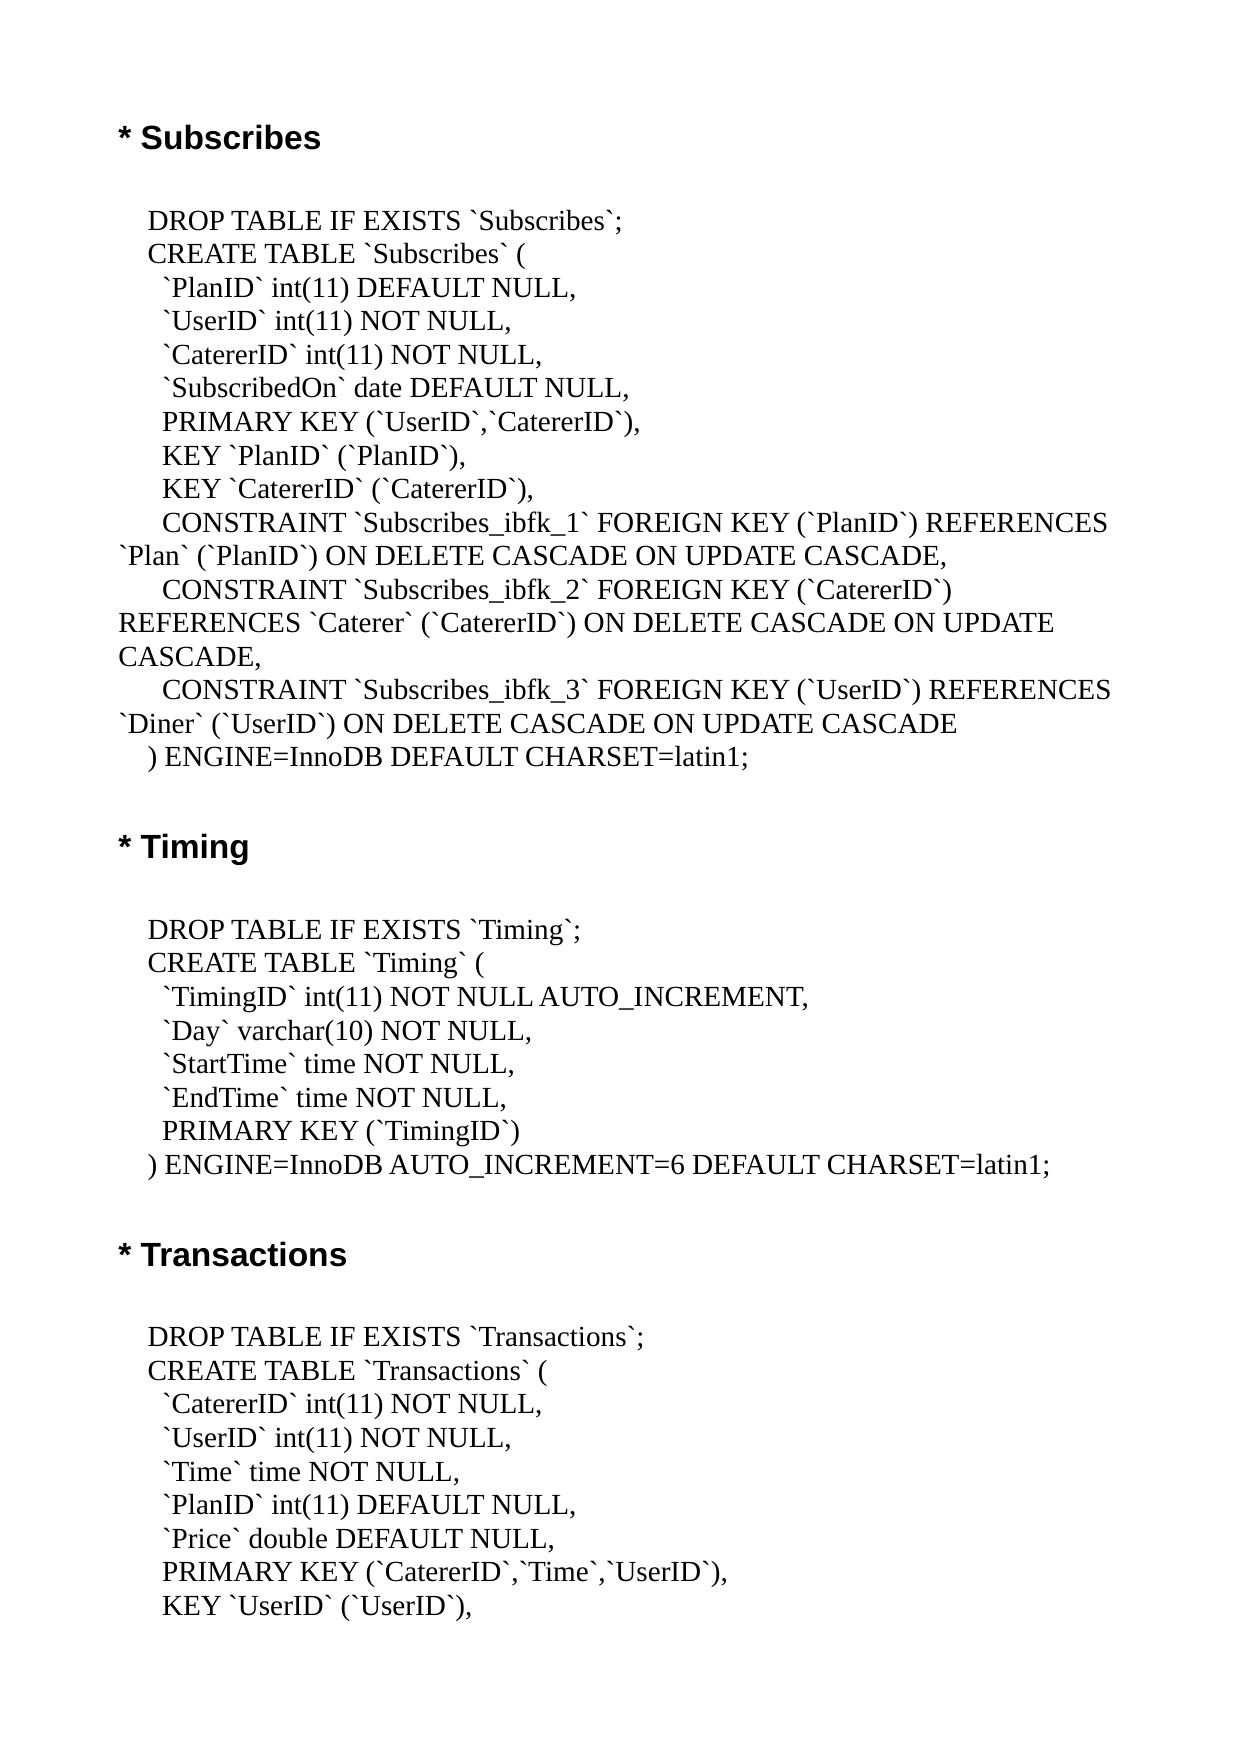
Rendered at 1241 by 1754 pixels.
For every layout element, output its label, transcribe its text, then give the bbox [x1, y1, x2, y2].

text `Time` time NOT NULL, [118, 1454, 1122, 1487]
text CONSTRAINT `Subscribes_ibfk_1` FOREIGN KEY (`PlanID`) REFERENCES `Plan` (`PlanID`) ON DELETE CASCADE ON UPDATE CASCADE, [118, 505, 1122, 572]
text PRIMARY KEY (`UserID`,`CatererID`), [118, 404, 1122, 438]
text PRIMARY KEY (`CatererID`,`Time`,`UserID`), [118, 1554, 1122, 1588]
text `SubscribedOn` date DEFAULT NULL, [118, 371, 1122, 404]
text ) ENGINE=InnoDB AUTO_INCREMENT=6 DEFAULT CHARSET=latin1; [118, 1147, 1122, 1180]
subtitle * Timing [118, 827, 1122, 866]
text CREATE TABLE `Subscribes` ( [118, 236, 1122, 270]
text `Price` double DEFAULT NULL, [118, 1521, 1122, 1554]
text CONSTRAINT `Subscribes_ibfk_3` FOREIGN KEY (`UserID`) REFERENCES `Diner` (`UserID`) ON DELETE CASCADE ON UPDATE CASCADE [118, 672, 1122, 739]
text KEY `PlanID` (`PlanID`), [118, 438, 1122, 471]
text `UserID` int(11) NOT NULL, [118, 303, 1122, 337]
text `Day` varchar(10) NOT NULL, [118, 1013, 1122, 1046]
text `TimingID` int(11) NOT NULL AUTO_INCREMENT, [118, 979, 1122, 1013]
text DROP TABLE IF EXISTS `Transactions`; [118, 1319, 1122, 1353]
text KEY `CatererID` (`CatererID`), [118, 471, 1122, 505]
text `StartTime` time NOT NULL, [118, 1046, 1122, 1080]
text CREATE TABLE `Transactions` ( [118, 1353, 1122, 1387]
text `PlanID` int(11) DEFAULT NULL, [118, 1487, 1122, 1521]
text PRIMARY KEY (`TimingID`) [118, 1113, 1122, 1147]
text CONSTRAINT `Subscribes_ibfk_2` FOREIGN KEY (`CatererID`) REFERENCES `Caterer` (`CatererID`) ON DELETE CASCADE ON UPDATE CASCADE, [118, 572, 1122, 672]
text ) ENGINE=InnoDB DEFAULT CHARSET=latin1; [118, 739, 1122, 773]
text `PlanID` int(11) DEFAULT NULL, [118, 270, 1122, 303]
text `CatererID` int(11) NOT NULL, [118, 337, 1122, 371]
subtitle * Subscribes [118, 118, 1122, 157]
subtitle * Transactions [118, 1235, 1122, 1273]
text `UserID` int(11) NOT NULL, [118, 1420, 1122, 1454]
text DROP TABLE IF EXISTS `Subscribes`; [118, 203, 1122, 236]
text KEY `UserID` (`UserID`), [118, 1588, 1122, 1621]
text CREATE TABLE `Timing` ( [118, 946, 1122, 979]
text `EndTime` time NOT NULL, [118, 1080, 1122, 1113]
text DROP TABLE IF EXISTS `Timing`; [118, 912, 1122, 946]
text `CatererID` int(11) NOT NULL, [118, 1387, 1122, 1420]
